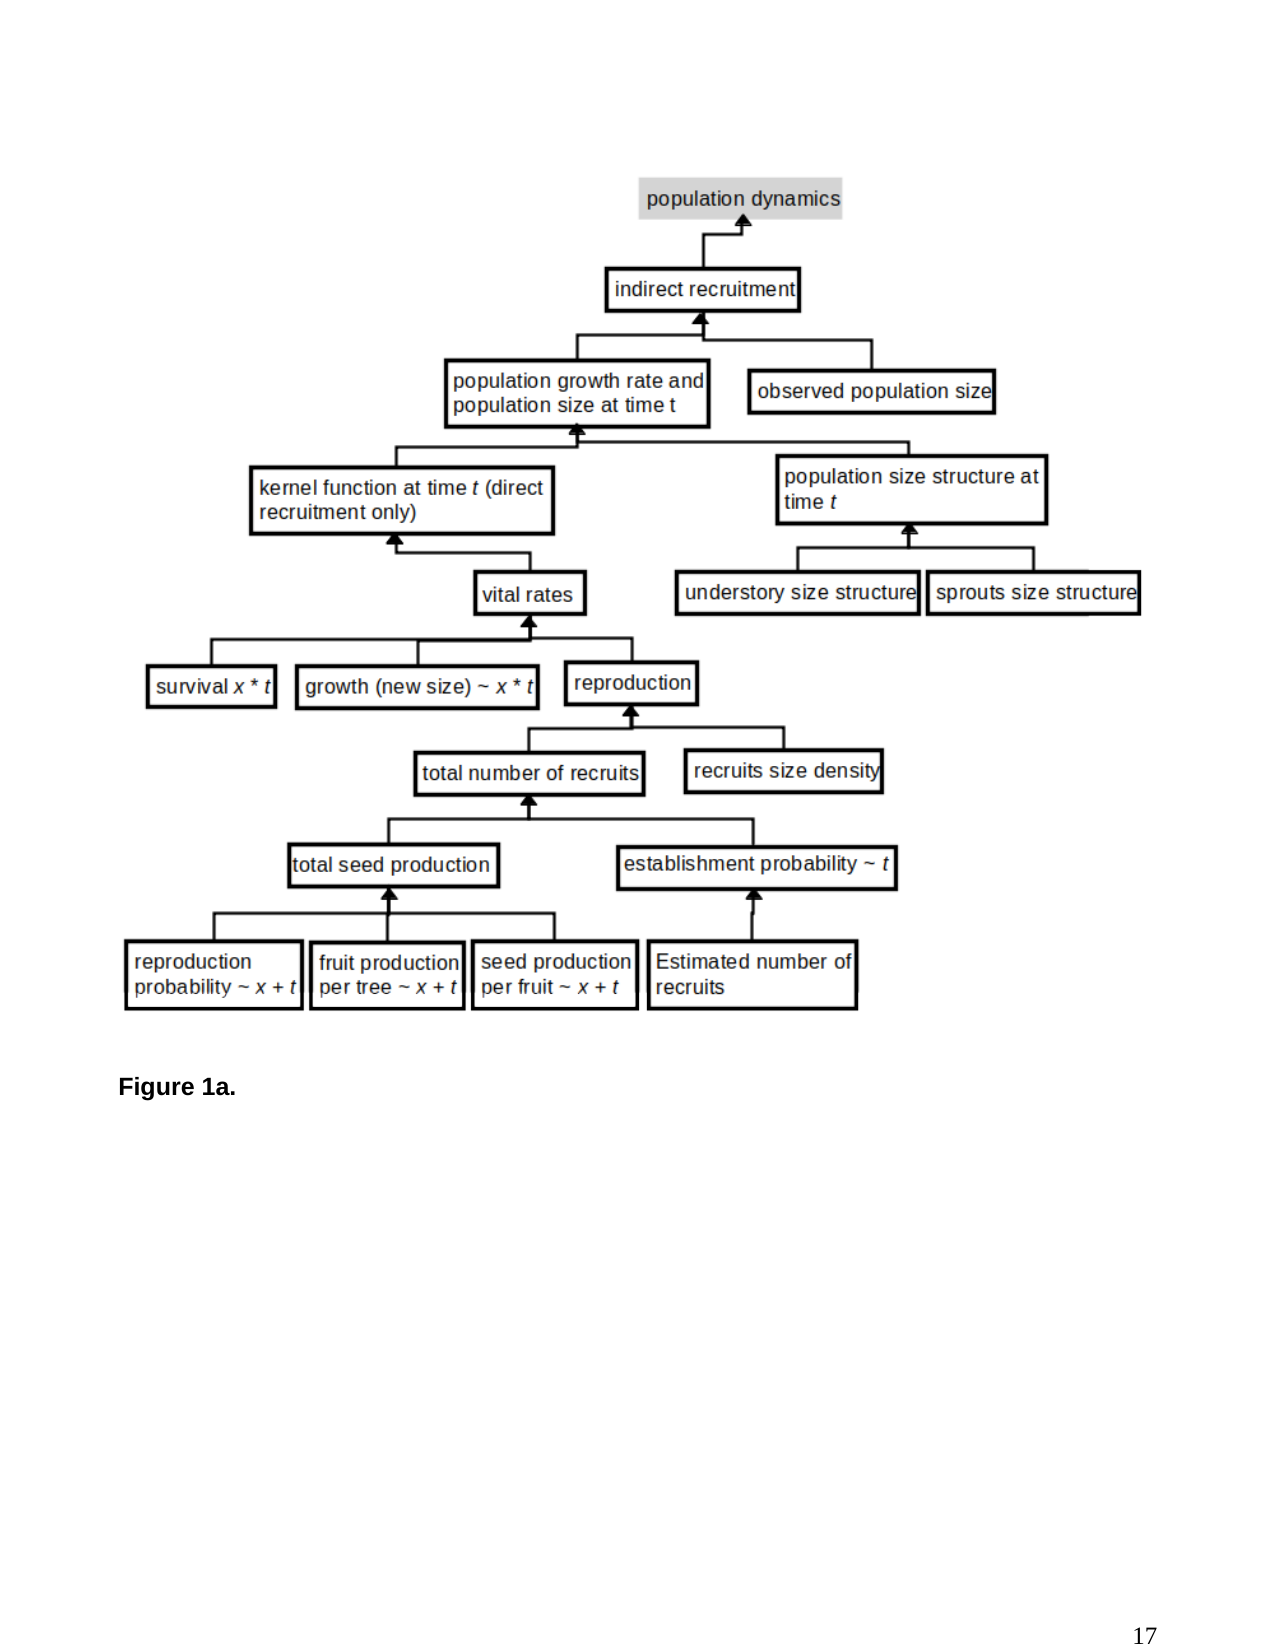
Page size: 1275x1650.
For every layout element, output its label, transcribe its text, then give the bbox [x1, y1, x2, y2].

text Figure 1a. [118, 1072, 1157, 1100]
picture [118, 146, 1158, 1043]
